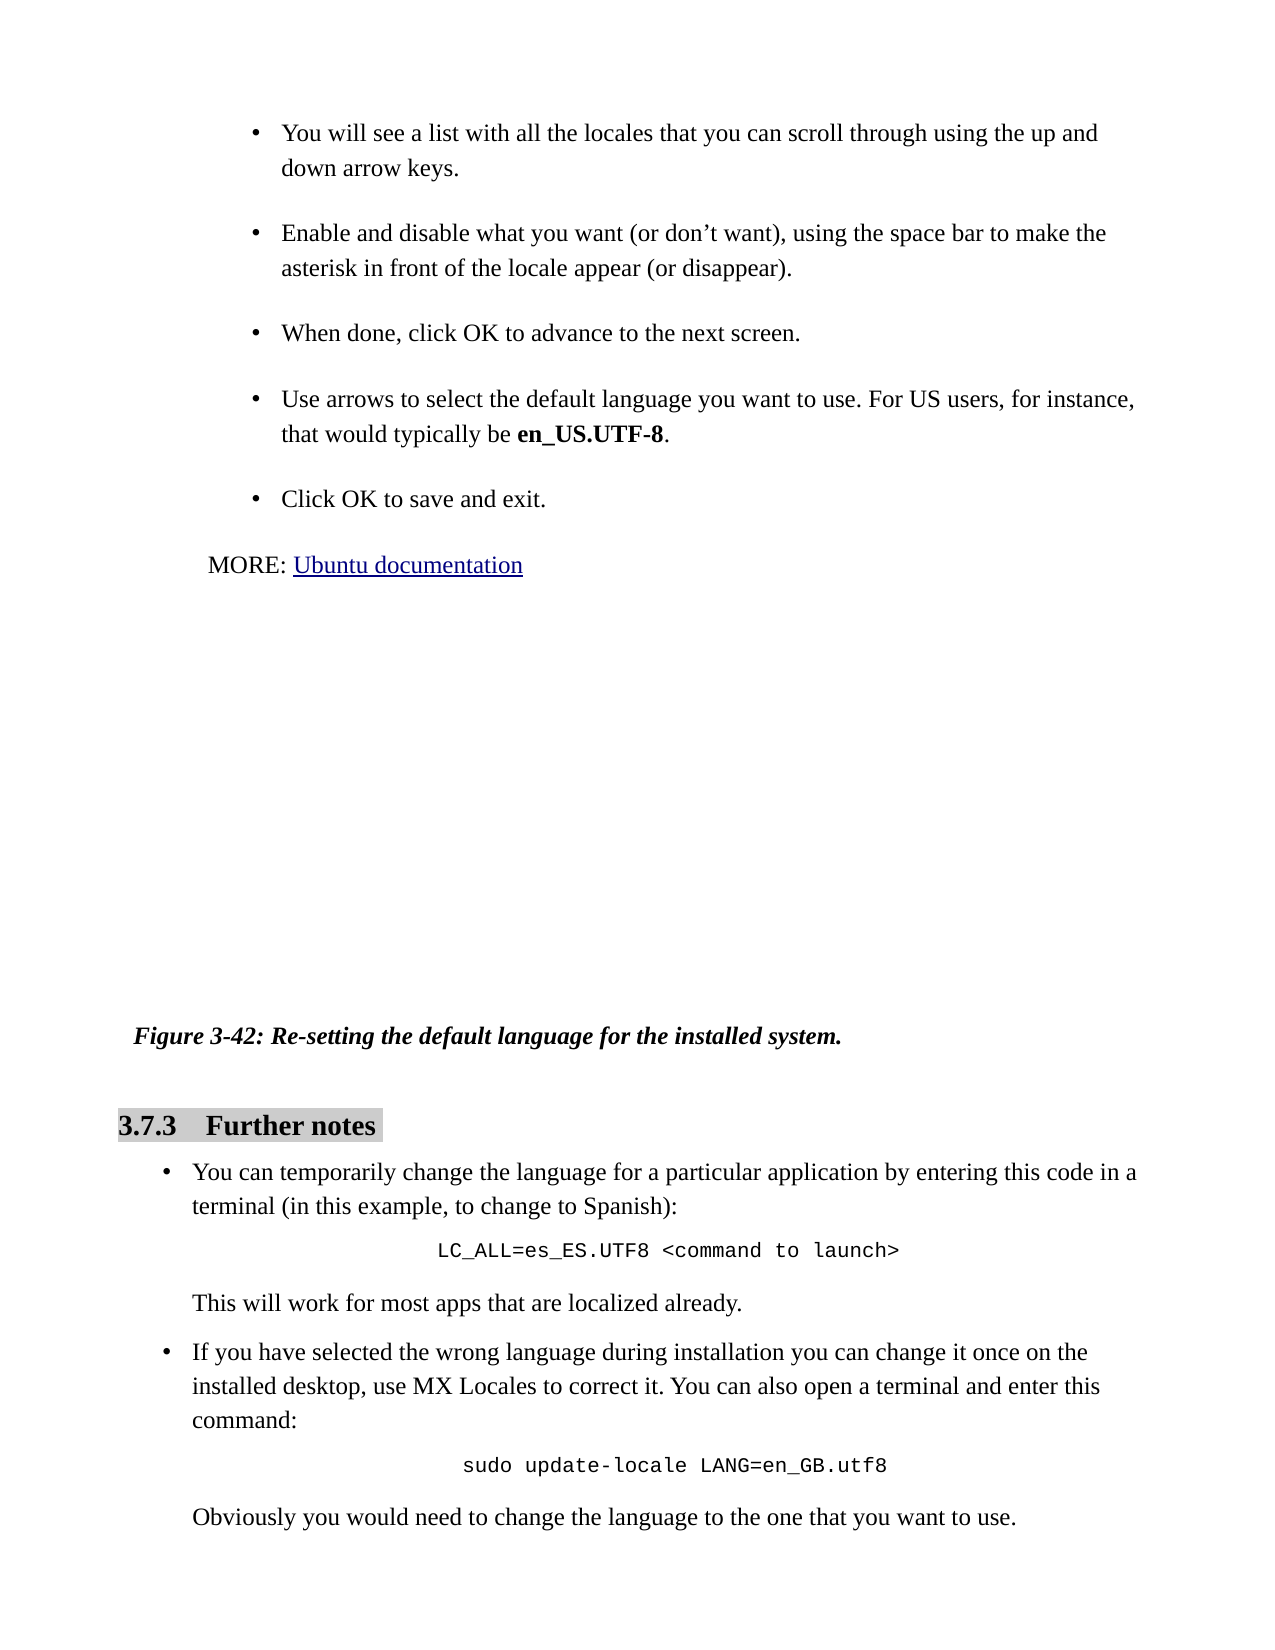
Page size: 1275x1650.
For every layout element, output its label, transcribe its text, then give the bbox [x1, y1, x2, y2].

text Figure 3-42: Re-setting the default language for the installed system. [133, 1021, 1142, 1049]
text sudo update-locale LANG=en_GB.utf8 [118, 1455, 1157, 1478]
list You will see a list with all the locales that you can scroll through using the up and down arrow keys. [252, 118, 1141, 181]
list When done, click OK to advance to the next screen. [252, 318, 1141, 347]
list This will work for most apps that are localized already. [162, 1288, 1157, 1316]
list Use arrows to select the default language you want to use. For US users, for instance, that would typically be en_US.UTF-8. [252, 384, 1141, 447]
subtitle 3.7.3 Further notes [383, 1108, 1138, 1142]
list Click OK to save and exit. [252, 484, 1141, 513]
text Obviously you would need to change the language to the one that you want to use. [118, 1502, 1157, 1531]
list Enable and disable what you want (or don’t want), using the space bar to make the asterisk in front of the locale appear (or disappear). [252, 218, 1141, 282]
text MORE: Ubuntu documentation [134, 550, 1141, 579]
list If you have selected the wrong language during installation you can change it once on the installed desktop, use MX Locales to correct it. You can also open a terminal and enter this command: [162, 1337, 1157, 1434]
list LC_ALL=es_ES.UTF8 <command to launch> [162, 1240, 1157, 1264]
list You can temporarily change the language for a particular application by entering this code in a terminal (in this example, to change to Spanish): [162, 1157, 1157, 1220]
